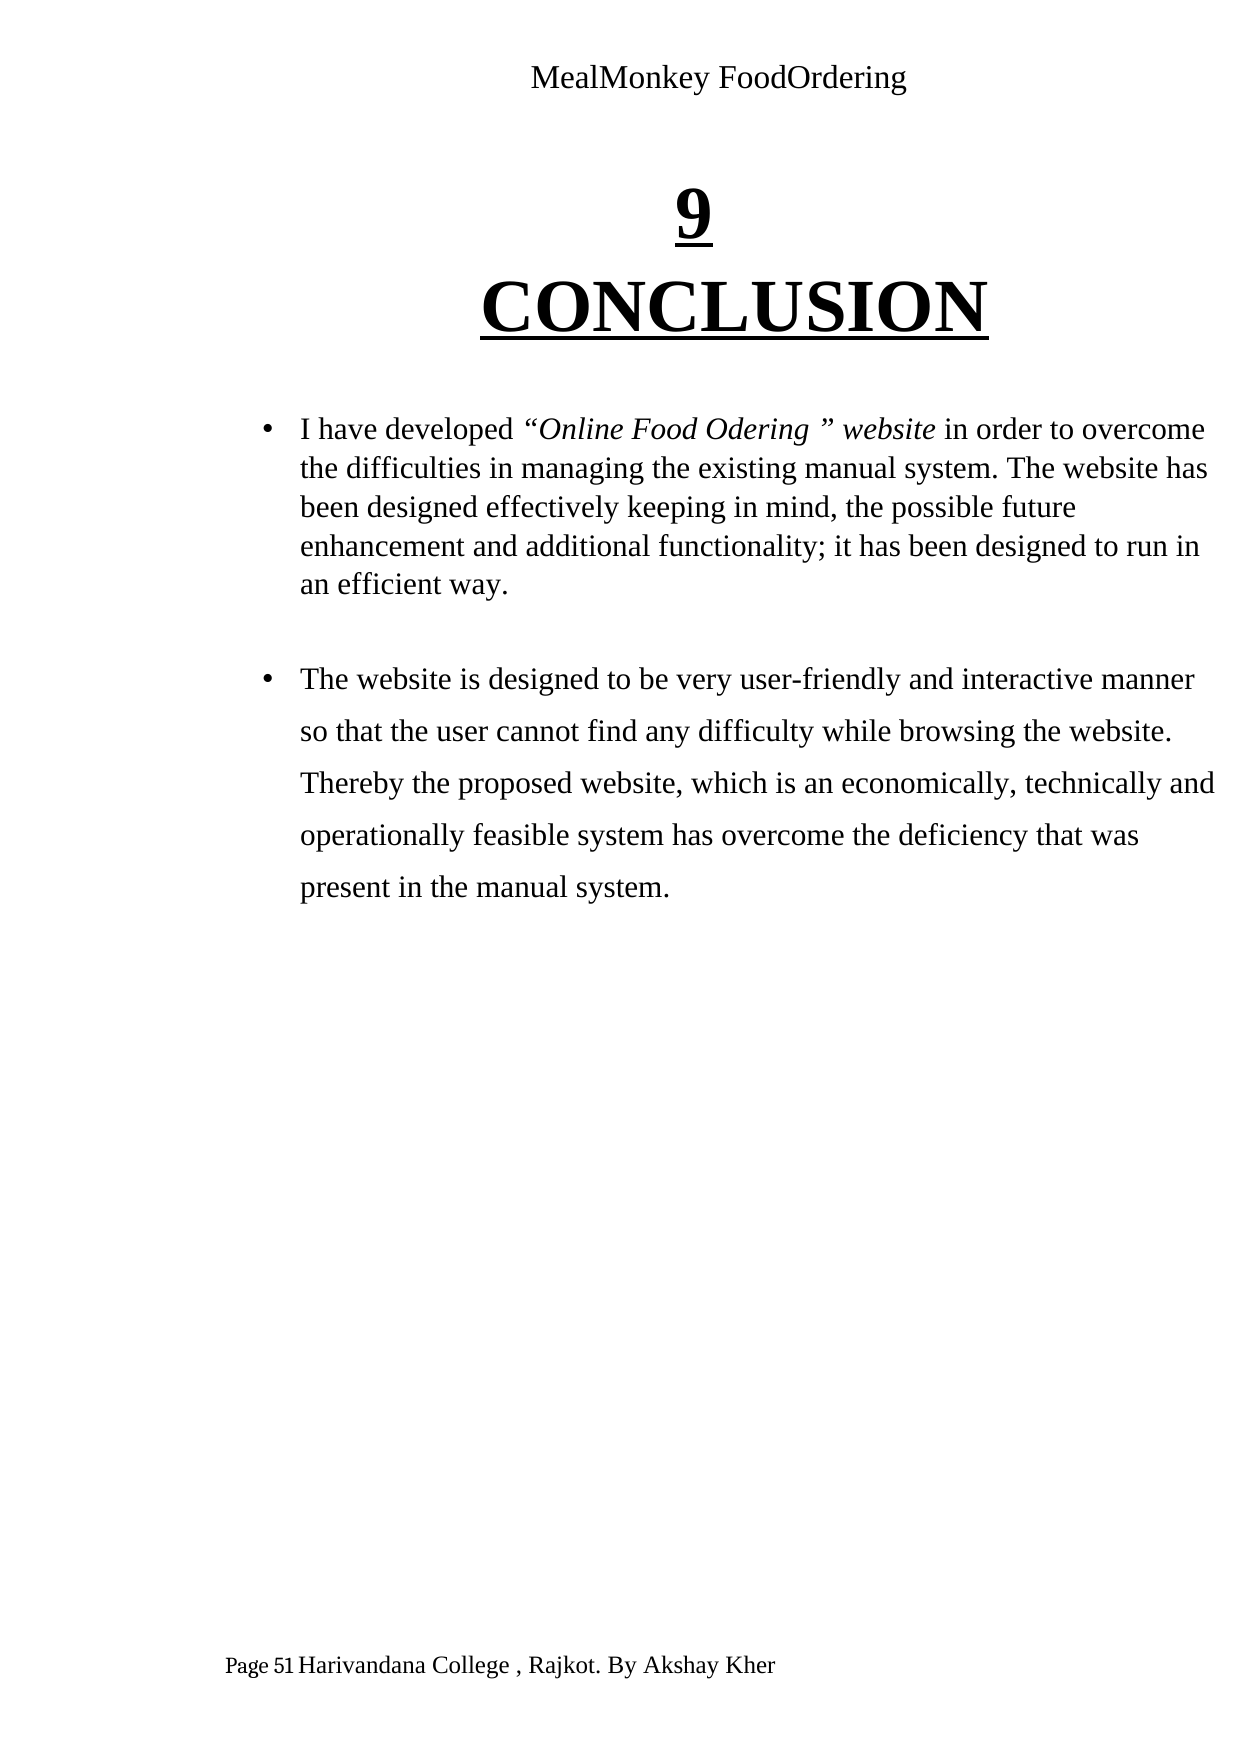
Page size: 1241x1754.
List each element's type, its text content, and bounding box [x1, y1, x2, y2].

text CONCLUSION [150, 262, 988, 348]
text 9 [150, 168, 1227, 255]
list The website is designed to be very user-friendly and interactive manner so that the user cannot find any difficulty while browsing the website. Thereby the proposed website, which is an economically, technically and operationally feasible system has overcome the deficiency that was present in the manual system. [262, 660, 1227, 904]
list I have developed “Online Food Odering ” website in order to overcome the difficulties in managing the existing manual system. The website has been designed effectively keeping in mind, the possible future enhancement and additional functionality; it has been designed to run in an efficient way. [262, 411, 1227, 602]
